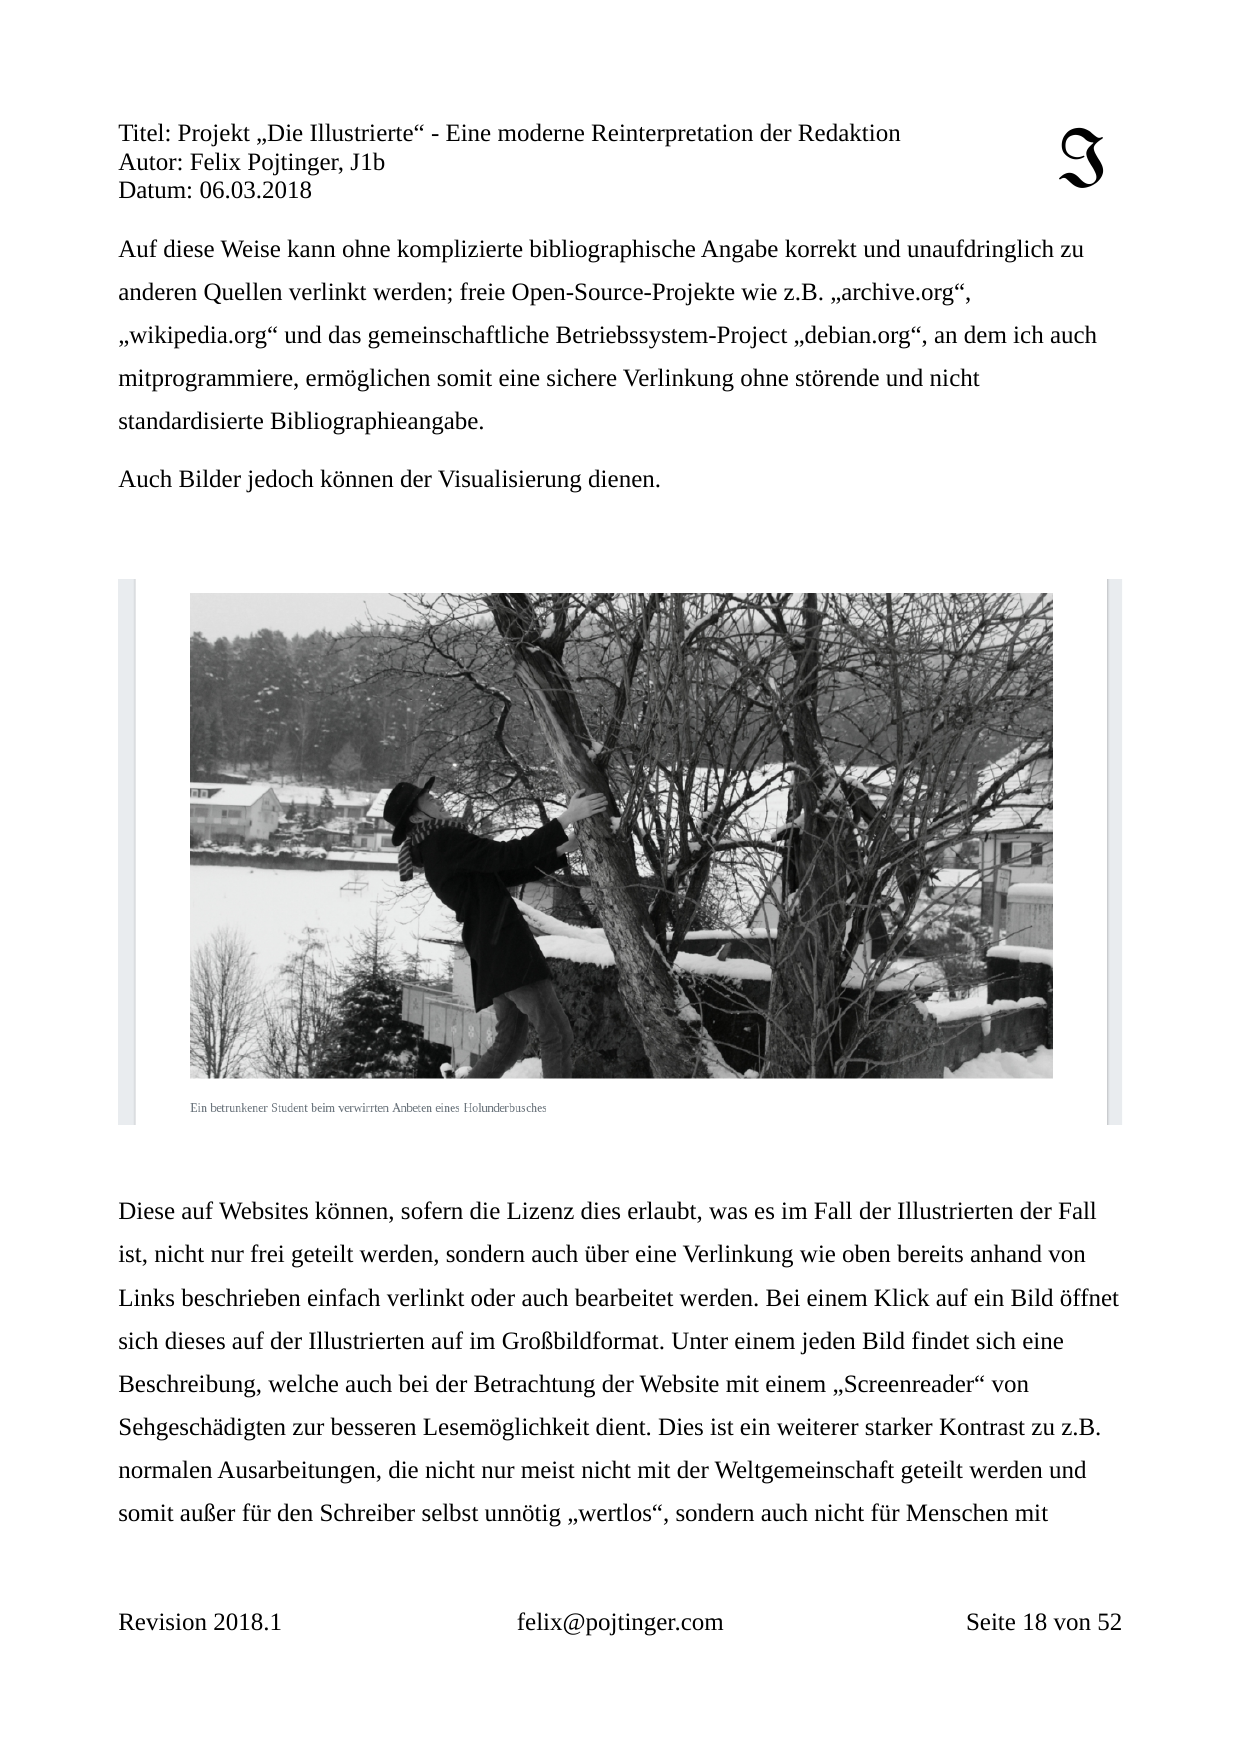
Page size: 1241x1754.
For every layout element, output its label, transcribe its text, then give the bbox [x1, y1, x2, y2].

text Diese auf Websites können, sofern die Lizenz dies erlaubt, was es im Fall der Illustrierten der Fall ist, nicht nur frei geteilt werden, sondern auch über eine Verlinkung wie oben bereits anhand von Links beschrieben einfach verlinkt oder auch bearbeitet werden. Bei einem Klick auf ein Bild öffnet sich dieses auf der Illustrierten auf im Großbildformat. Unter einem jeden Bild findet sich eine Beschreibung, welche auch bei der Betrachtung der Website mit einem „Screenreader“ von Sehgeschädigten zur besseren Lesemöglichkeit dient. Dies ist ein weiterer starker Kontrast zu z.B. normalen Ausarbeitungen, die nicht nur meist nicht mit der Weltgemeinschaft geteilt werden und somit außer für den Schreiber selbst unnötig „wertlos“, sondern auch nicht für Menschen mit [118, 1196, 1122, 1527]
picture [1046, 120, 1120, 194]
picture [118, 579, 1123, 1125]
text Auch Bilder jedoch können der Visualisierung dienen. [118, 464, 1122, 493]
text Auf diese Weise kann ohne komplizierte bibliographische Angabe korrekt und unaufdringlich zu anderen Quellen verlinkt werden; freie Open-Source-Projekte wie z.B. „archive.org“, „wikipedia.org“ und das gemeinschaftliche Betriebssystem-Project „debian.org“, an dem ich auch mitprogrammiere, ermöglichen somit eine sichere Verlinkung ohne störende und nicht standardisierte Bibliographieangabe. [118, 234, 1122, 435]
